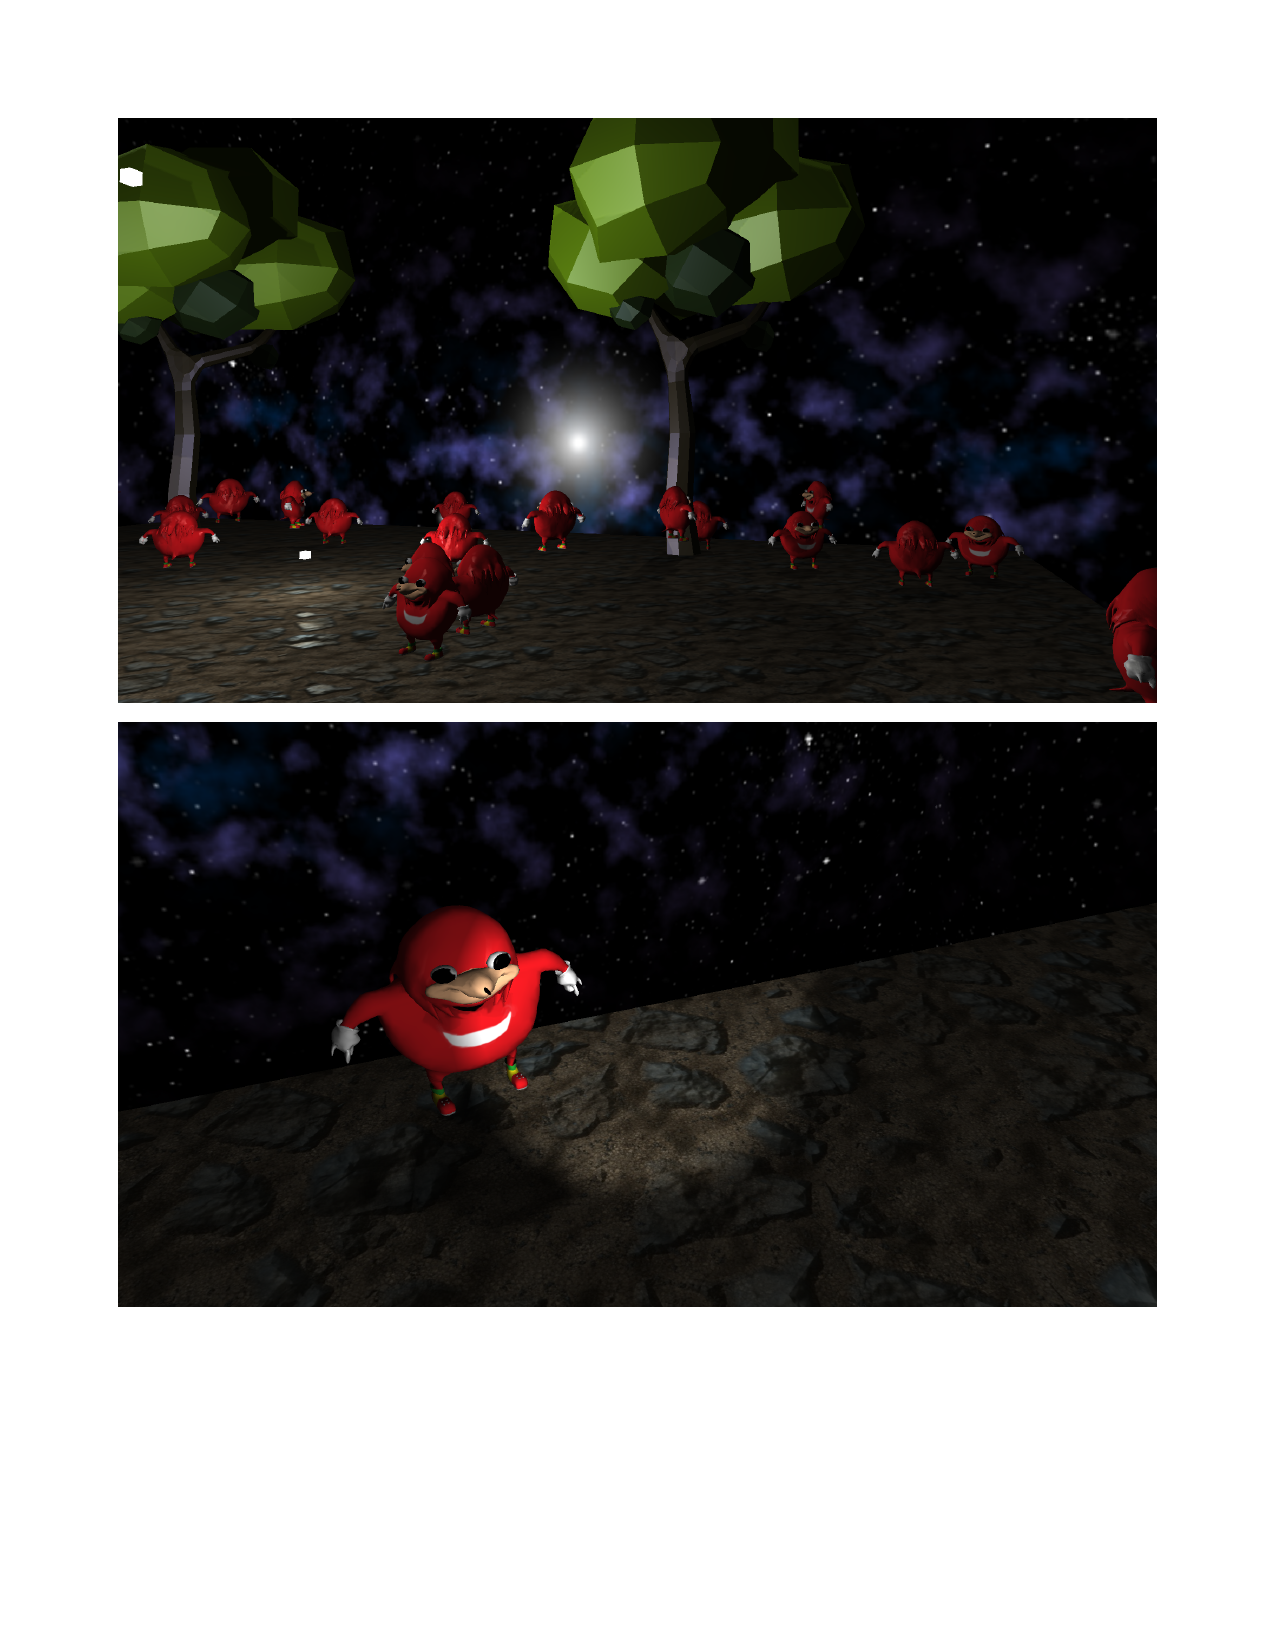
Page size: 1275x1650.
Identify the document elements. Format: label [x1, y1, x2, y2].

picture [118, 118, 1157, 703]
picture [118, 722, 1157, 1307]
